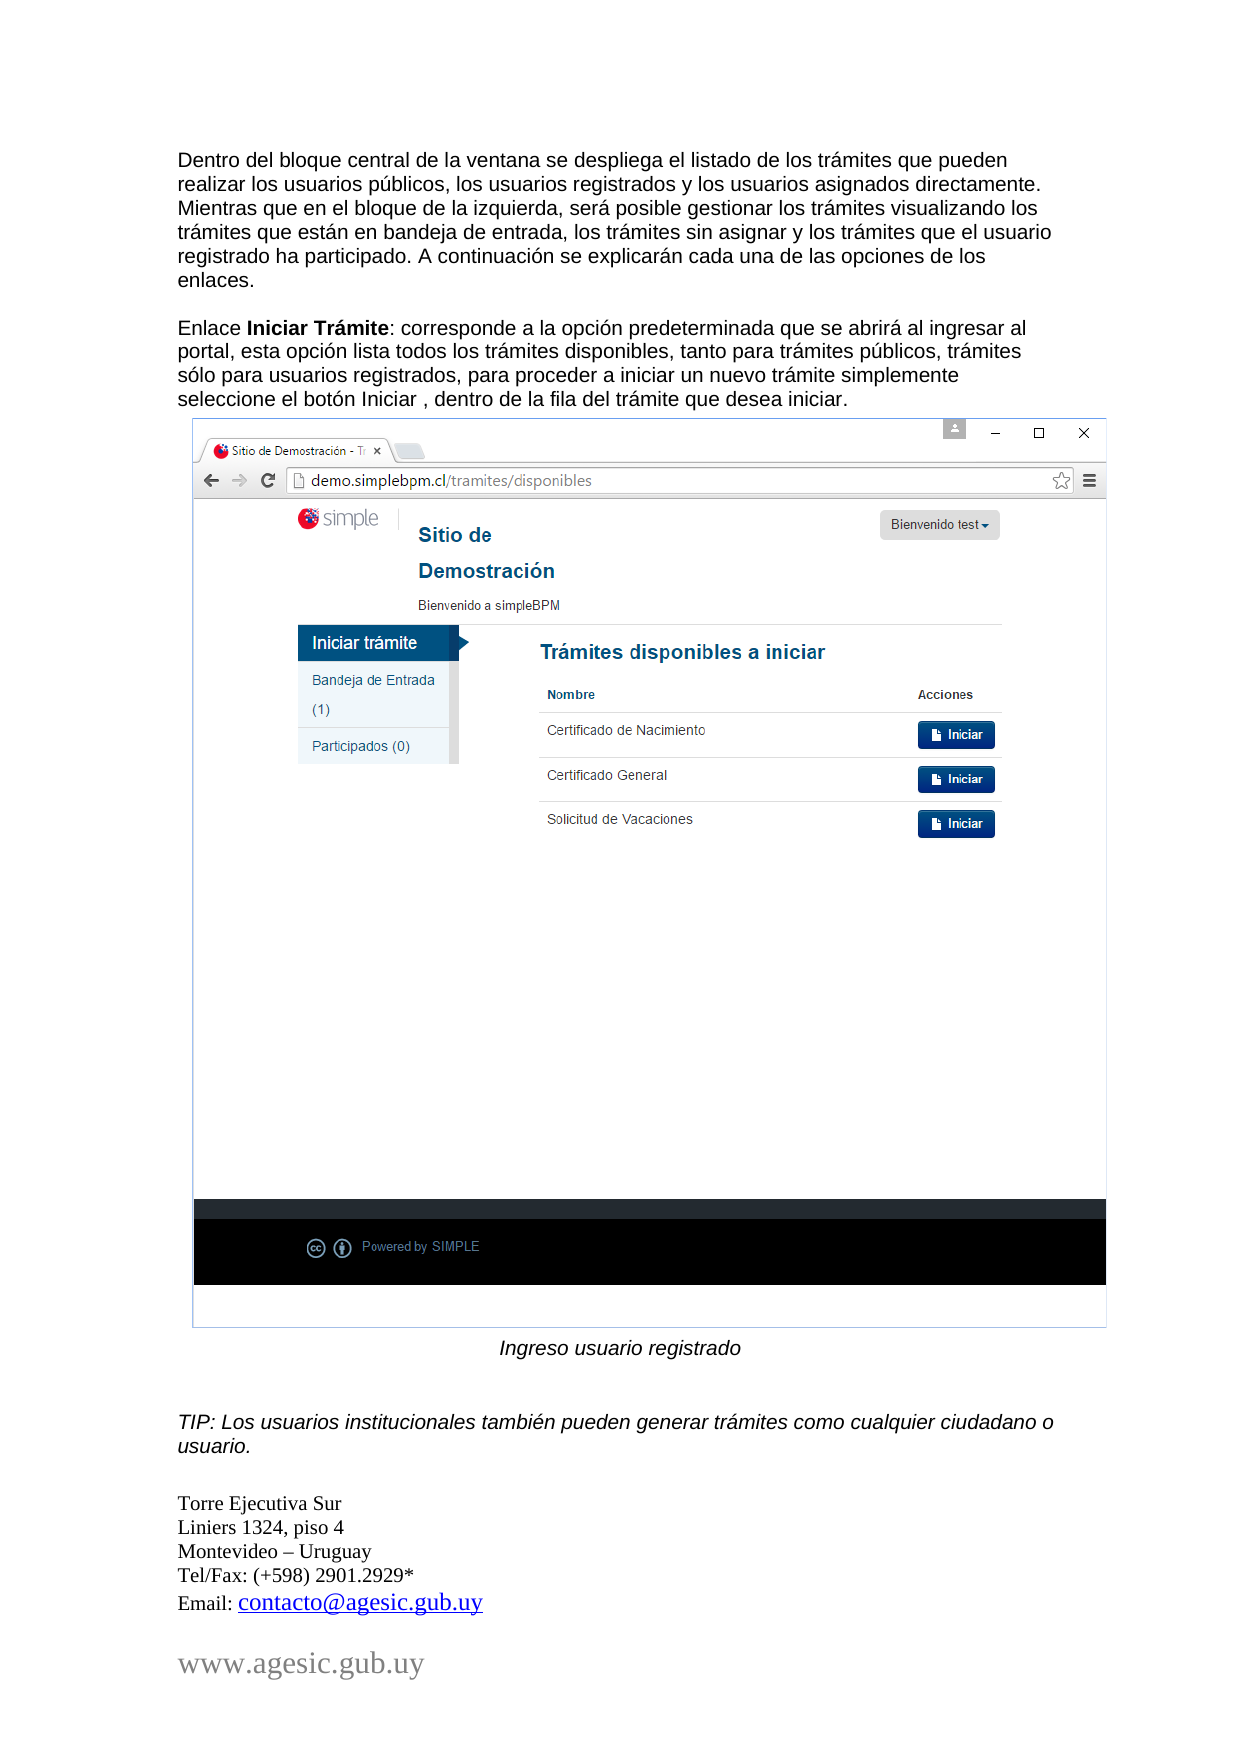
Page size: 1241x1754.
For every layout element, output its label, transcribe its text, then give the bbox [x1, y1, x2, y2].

picture [192, 418, 1107, 1328]
table_header TIP: Los usuarios institucionales también pueden generar trámites como cualquier ciudadano o usuario. [166, 1372, 1074, 1462]
text Ingreso usuario registrado [177, 1336, 1063, 1359]
text Enlace Iniciar Trámite: corresponde a la opción predeterminada que se abrirá al ingresar al portal, esta opción lista todos los trámites disponibles, tanto para trámites públicos, trámites sólo para usuarios registrados, para proceder a iniciar un nuevo trámite simplemente seleccione el botón Iniciar , dentro de la fila del trámite que desea iniciar. [177, 315, 1063, 411]
text Dentro del bloque central de la ventana se despliega el listado de los trámites que pueden realizar los usuarios públicos, los usuarios registrados y los usuarios asignados directamente. Mientras que en el bloque de la izquierda, será posible gestionar los trámites visualizando los trámites que están en bandeja de entrada, los trámites sin asignar y los trámites que el usuario registrado ha participado. A continuación se explicarán cada una de las opciones de los enlaces. [177, 148, 1063, 291]
